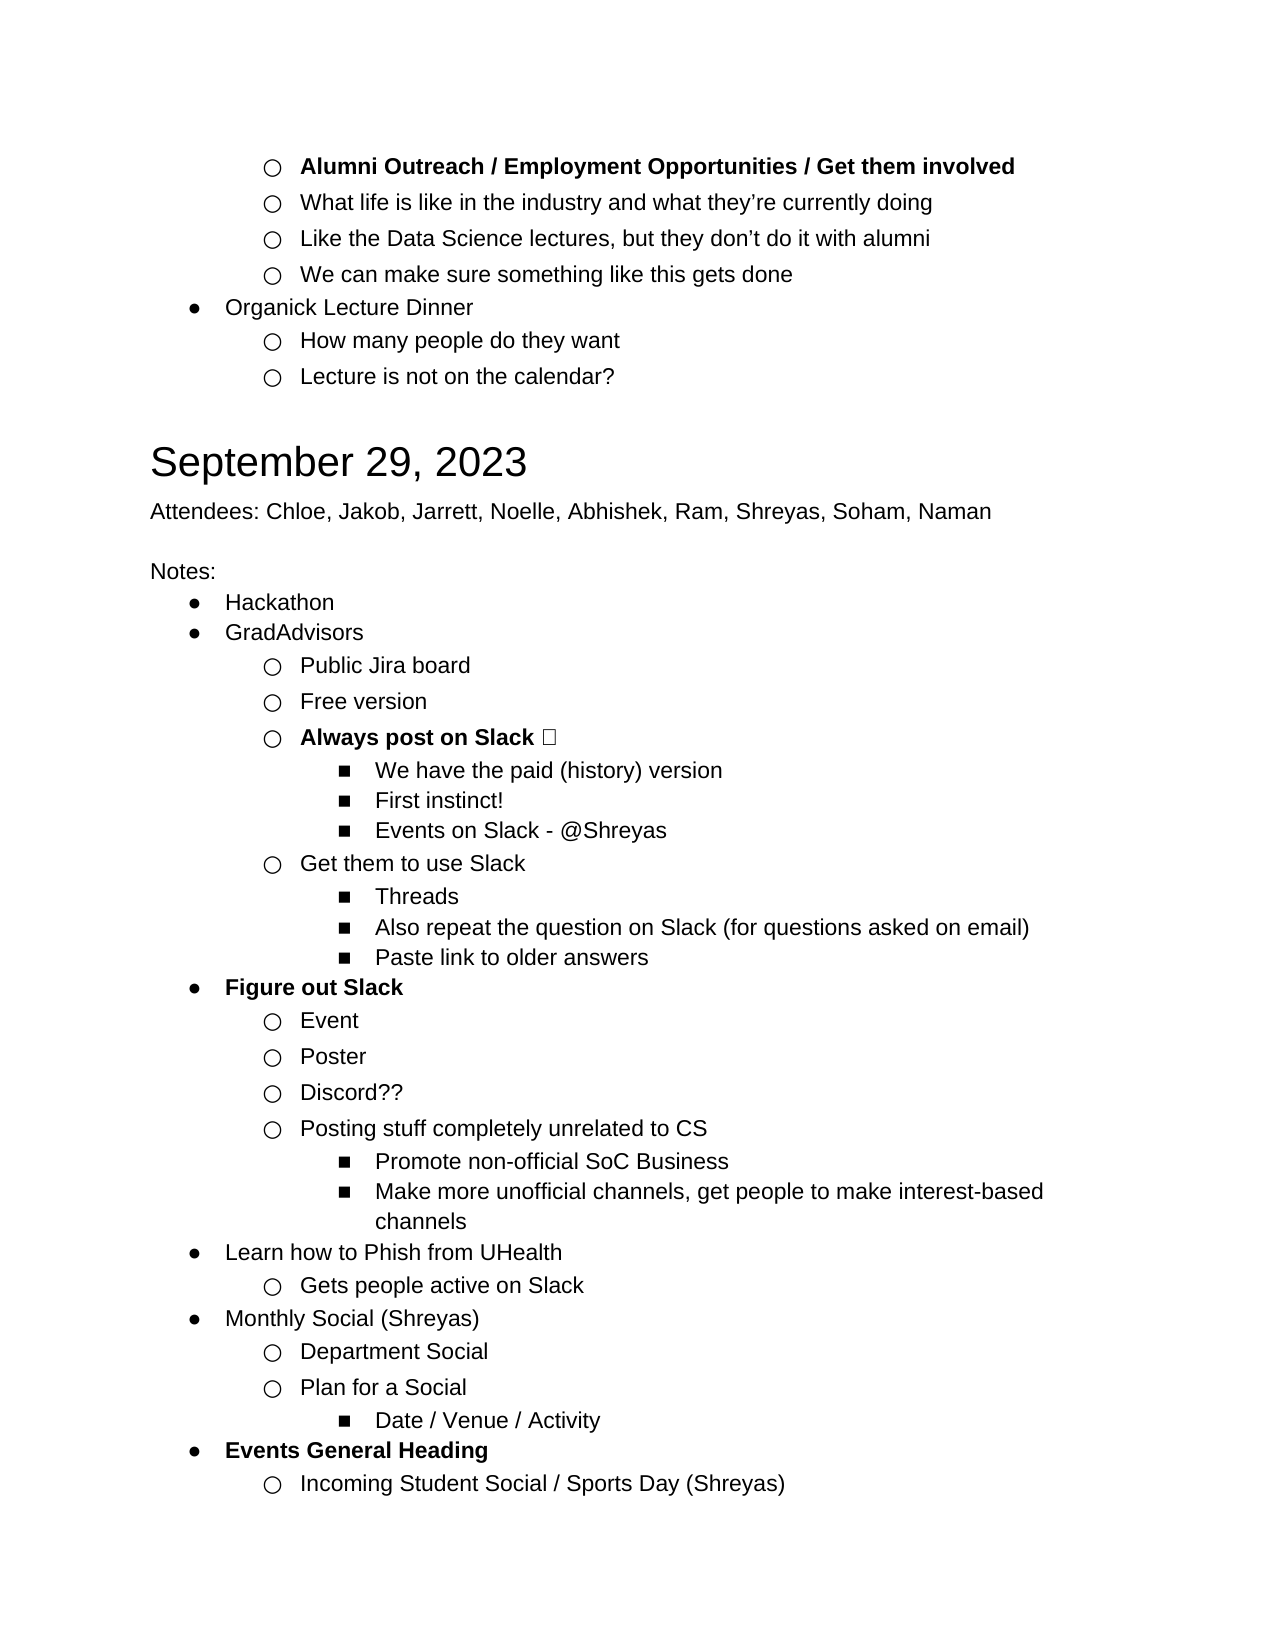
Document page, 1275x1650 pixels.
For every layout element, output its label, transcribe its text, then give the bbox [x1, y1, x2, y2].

list Date / Venue / Activity [337, 1407, 1125, 1433]
list Poster [262, 1040, 1125, 1071]
list Department Social [262, 1335, 1125, 1366]
list Event [262, 1004, 1125, 1035]
list Threads [337, 883, 1125, 910]
list Events General Heading [187, 1437, 1125, 1463]
list Learn how to Phish from UHealth [187, 1238, 1125, 1265]
list Like the Data Science lectures, but they don’t do it with alumni [262, 222, 1125, 253]
list Promote non-official SoC Business [337, 1148, 1125, 1174]
list What life is like in the industry and what they’re currently doing [262, 186, 1125, 217]
list Monthly Social (Shreyas) [187, 1305, 1125, 1331]
list Events on Slack - @Shreyas [337, 817, 1125, 843]
list Alumni Outreach / Employment Opportunities / Get them involved [262, 150, 1125, 181]
text Notes: [150, 558, 1125, 585]
list Gets people active on Slack [262, 1269, 1125, 1300]
list Make more unofficial channels, get people to make interest-based channels [337, 1178, 1125, 1235]
list How many people do they want [262, 324, 1125, 355]
list Always post on Slack ✨ [262, 721, 1125, 752]
list Figure out Slack [187, 974, 1125, 1000]
list Organick Lecture Dinner [187, 294, 1125, 320]
list Plan for a Social [262, 1371, 1125, 1402]
list Incoming Student Social / Sports Day (Shreyas) [262, 1467, 1125, 1498]
list We have the paid (history) version [337, 757, 1125, 783]
list Posting stuff completely unrelated to CS [262, 1112, 1125, 1143]
list GradAdvisors [187, 619, 1125, 645]
text Attendees: Chloe, Jakob, Jarrett, Noelle, Abhishek, Ram, Shreyas, Soham, Naman [150, 498, 1125, 524]
subtitle September 29, 2023 [150, 437, 1125, 485]
list Lecture is not on the calendar? [262, 360, 1125, 391]
list Hackathon [187, 588, 1125, 615]
list Public Jira board [262, 649, 1125, 680]
list Get them to use Slack [262, 847, 1125, 879]
list Also repeat the question on Slack (for questions asked on email) [337, 913, 1125, 940]
list Free version [262, 685, 1125, 716]
list Paste link to older answers [337, 944, 1125, 970]
list Discord?? [262, 1076, 1125, 1107]
list We can make sure something like this gets done [262, 258, 1125, 289]
list First instinct! [337, 787, 1125, 813]
